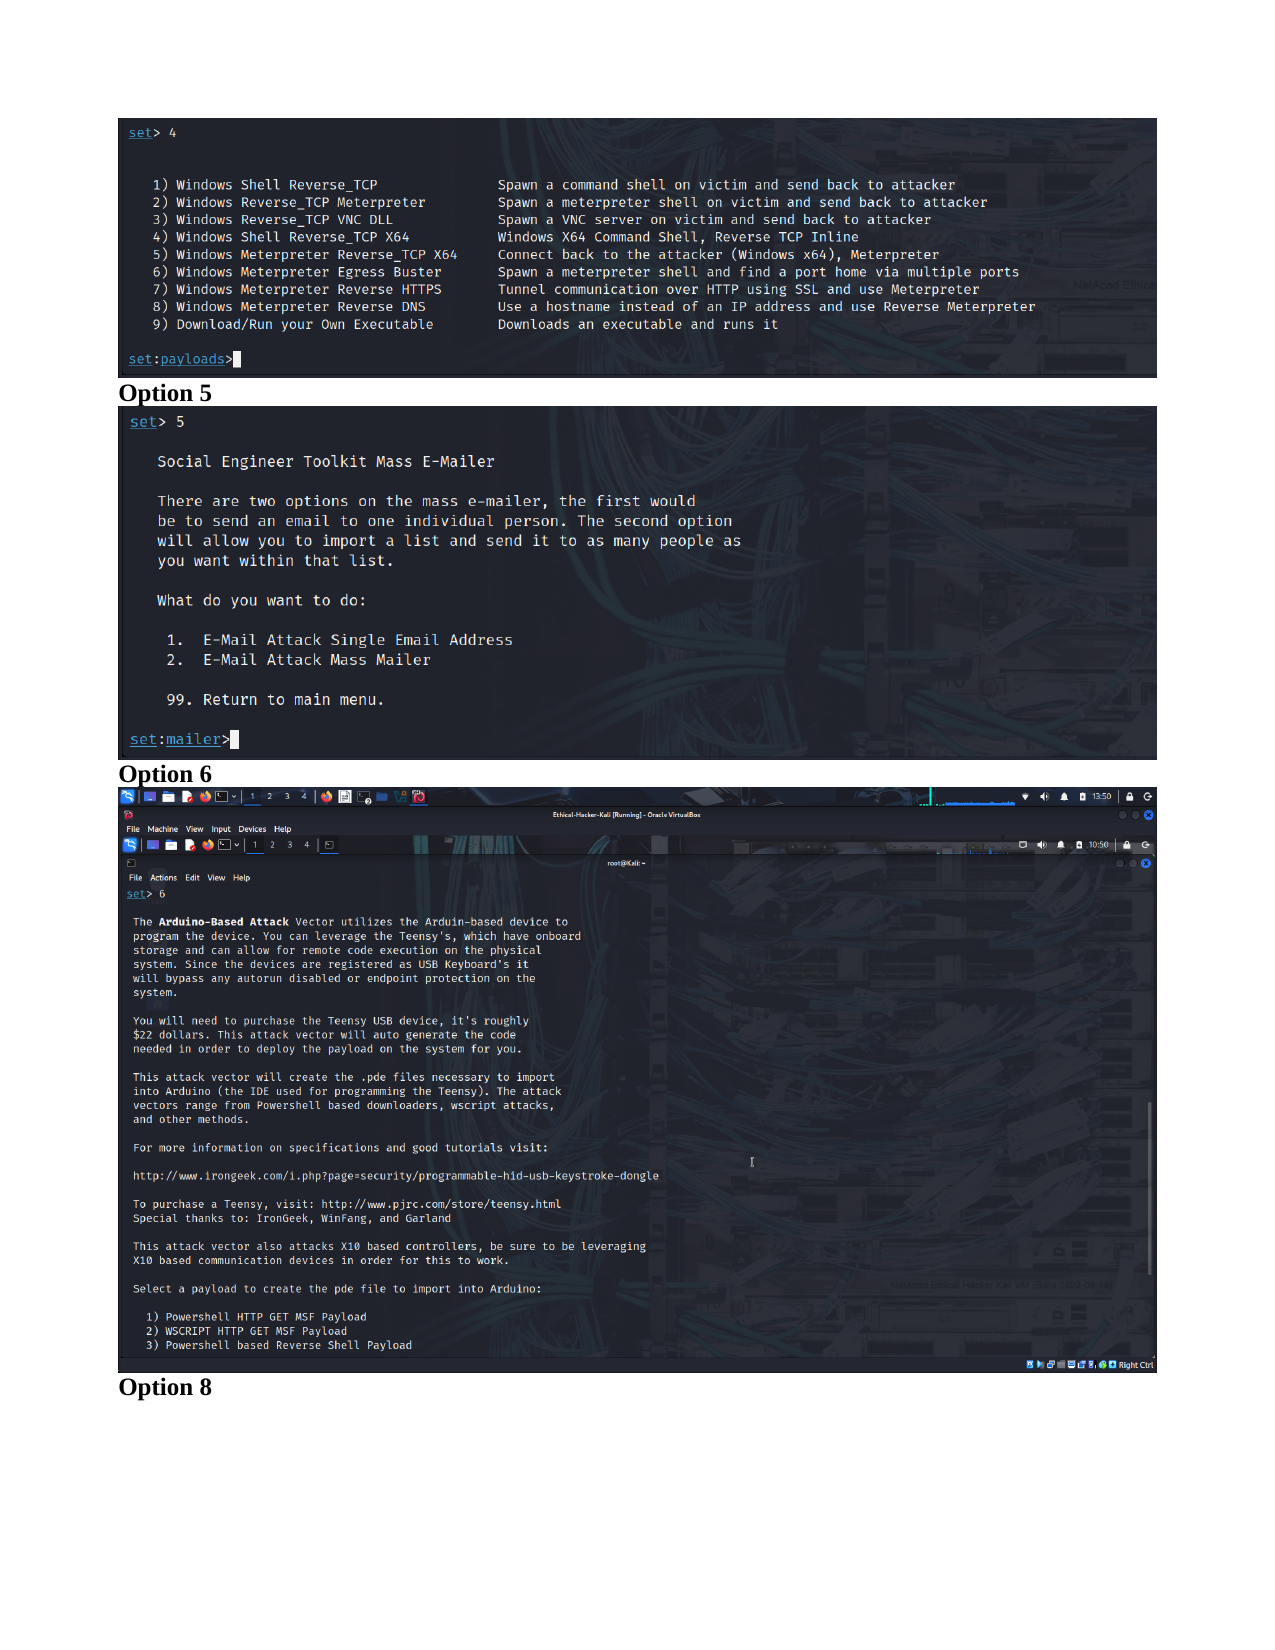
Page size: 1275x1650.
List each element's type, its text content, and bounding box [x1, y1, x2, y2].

text Option 5 [118, 378, 1157, 406]
picture [118, 406, 1157, 760]
picture [118, 118, 1157, 378]
text Option 6 [118, 760, 1157, 787]
picture [118, 787, 1157, 1373]
text Option 8 [118, 1373, 1157, 1401]
